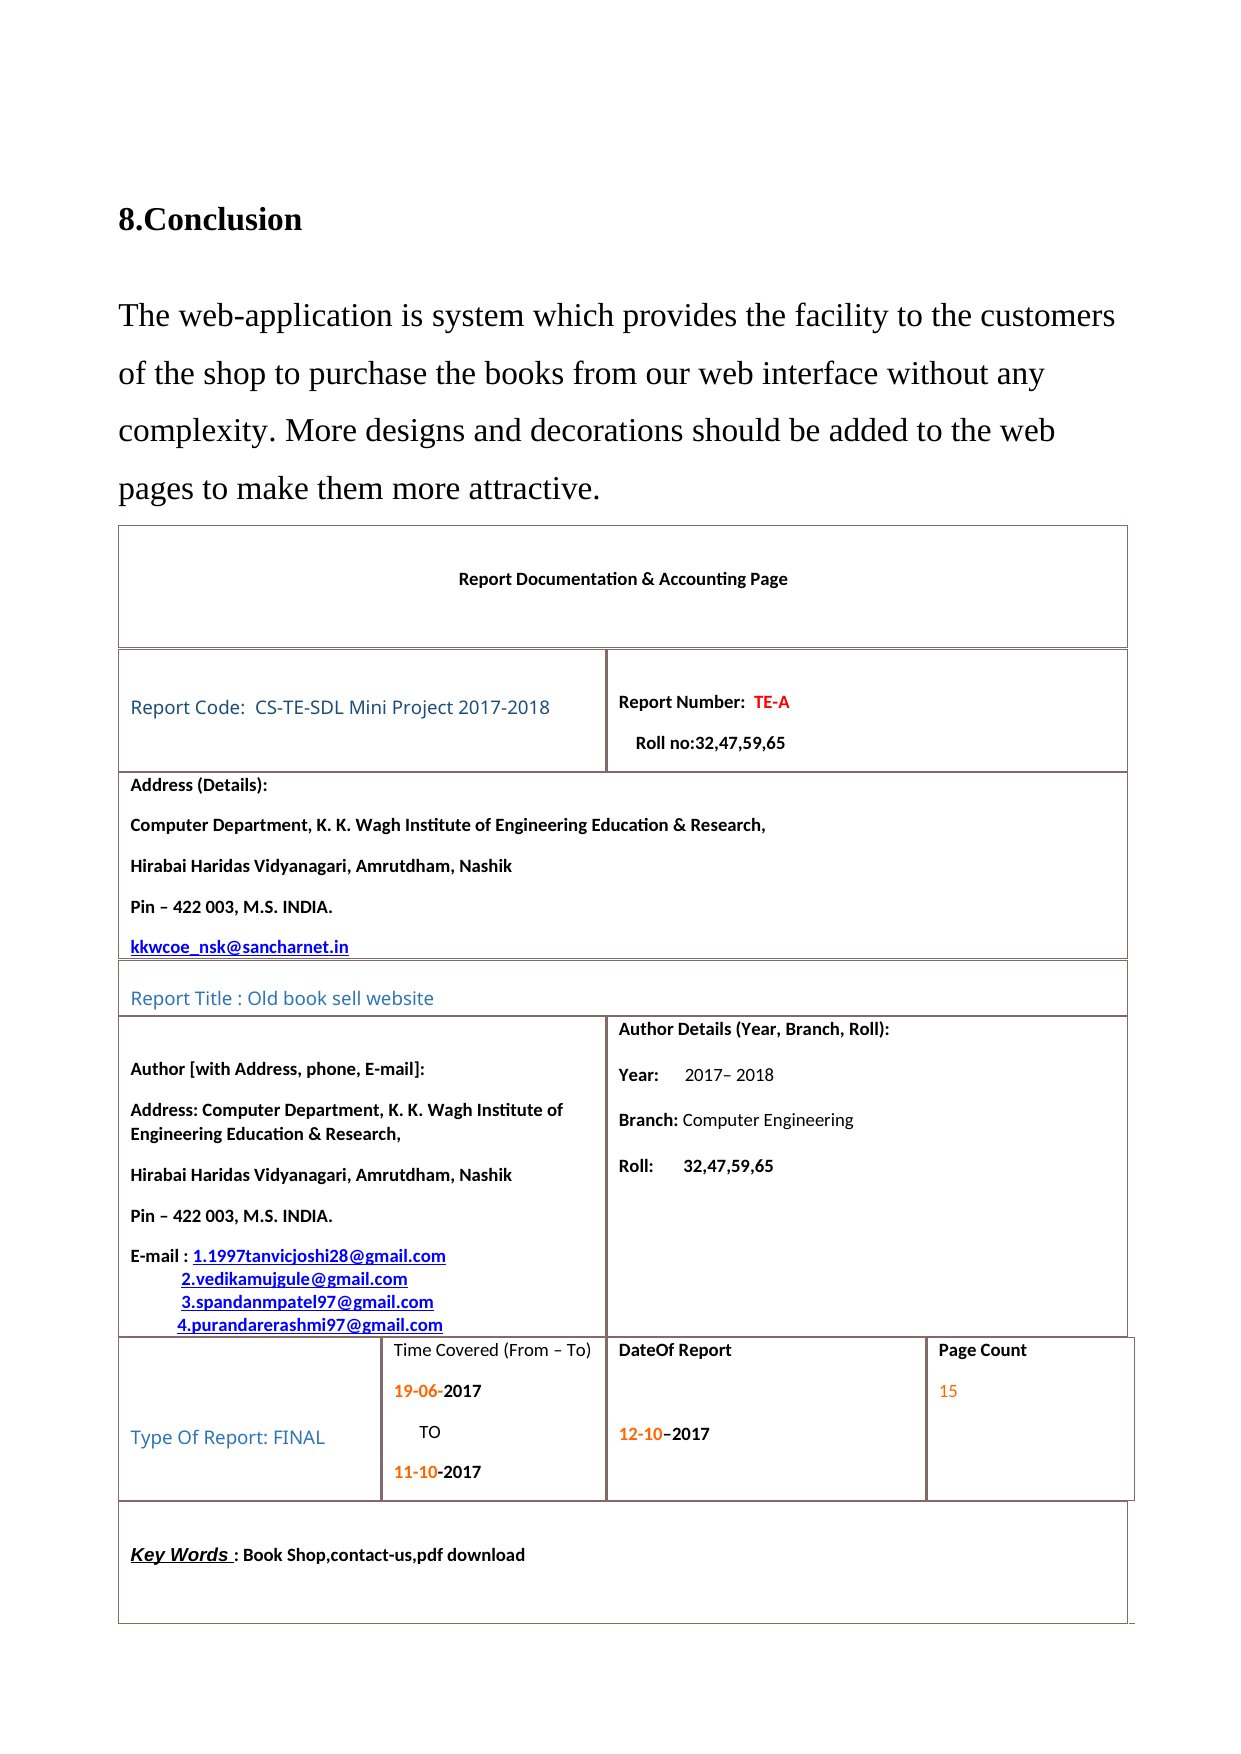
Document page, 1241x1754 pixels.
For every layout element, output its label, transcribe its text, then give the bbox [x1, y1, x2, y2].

table_header Report Documentation & Accounting Page [119, 526, 1127, 647]
table_cell Author [with Address, phone, E-mail]: Address: Computer Department, K. K. Wagh Institute of Engineering Education & Research, Hirabai Haridas Vidyanagari, Amrutdham, Nashik Pin – 422 003, M.S. INDIA. E-mail : 1.1997tanvicjoshi28@gmail.com 2.vedikamujgule@gmail.com 3.spandanmpatel97@gmail.com 4.purandarerashmi97@gmail.com [119, 1017, 605, 1336]
text The web-application is system which provides the facility to the customers of the shop to purchase the books from our web interface without any complexity. More designs and decorations should be added to the web pages to make them more attractive. [118, 295, 1122, 506]
table_cell [1129, 772, 1135, 959]
table_cell [1129, 1501, 1135, 1623]
table_cell Time Covered (From – To) 19-06-2017 TO 11-10-2017 [383, 1338, 605, 1500]
table_header [1129, 525, 1135, 648]
table_cell [1129, 649, 1135, 772]
table_cell DateOf Report 12-10–2017 [608, 1338, 925, 1500]
table_cell Report Title : Old book sell website [119, 961, 1127, 1015]
table_cell Report Code: CS-TE-SDL Mini Project 2017-2018 [119, 650, 605, 771]
table_cell [1129, 960, 1135, 1016]
table_cell Report Number: TE-A Roll no:32,47,59,65 [608, 650, 1127, 771]
table_cell [1129, 1016, 1135, 1337]
table_cell Type Of Report: FINAL [119, 1338, 380, 1500]
text 8.Conclusion [118, 199, 1122, 238]
table_cell Author Details (Year, Branch, Roll): Year: 2017– 2018 Branch: Computer Engineering Roll: 32,47,59,65 [608, 1017, 1127, 1336]
table_cell Key Words : Book Shop,contact-us,pdf download [119, 1502, 1127, 1623]
table_cell Address (Details): Computer Department, K. K. Wagh Institute of Engineering Education & Research, Hirabai Haridas Vidyanagari, Amrutdham, Nashik Pin – 422 003, M.S. INDIA. kkwcoe_nsk@sancharnet.in [119, 773, 1127, 958]
table_cell Page Count 15 [928, 1338, 1134, 1500]
